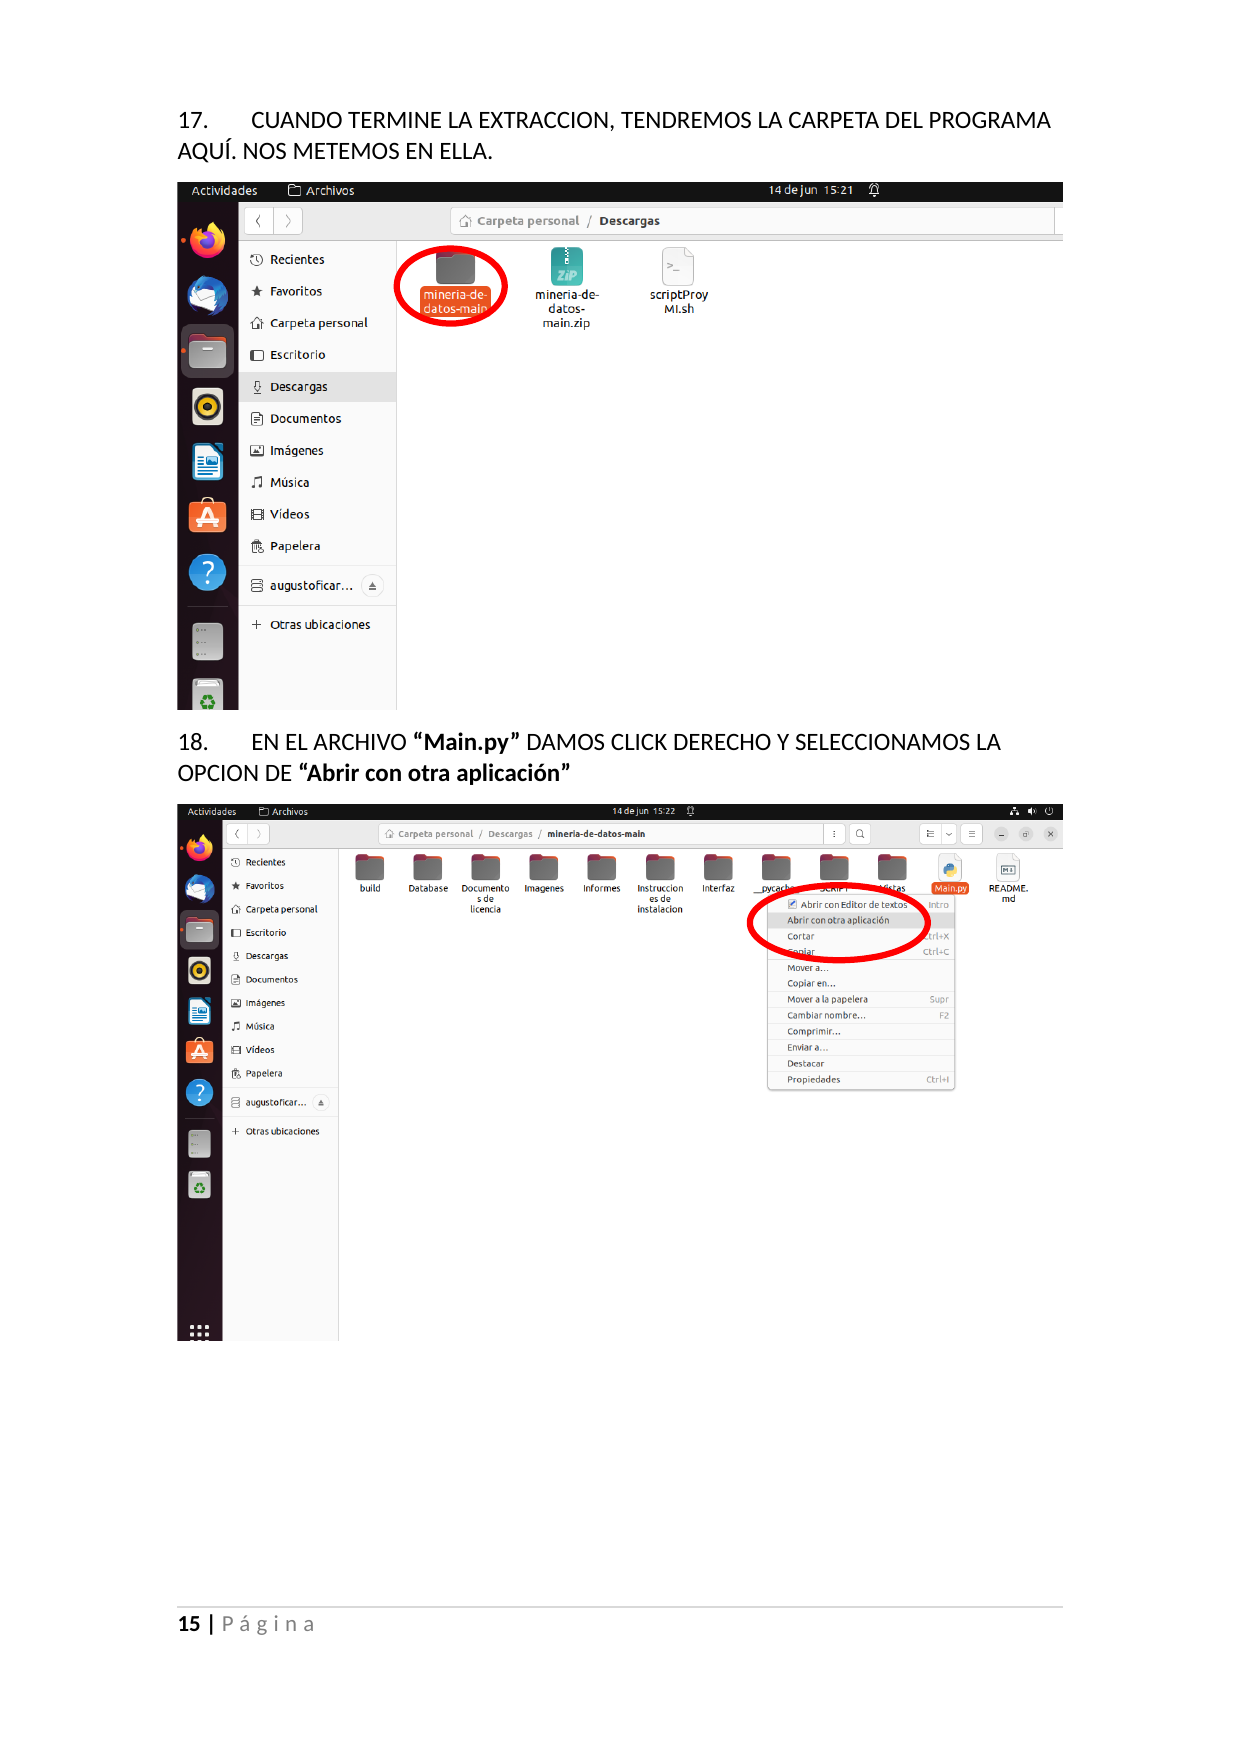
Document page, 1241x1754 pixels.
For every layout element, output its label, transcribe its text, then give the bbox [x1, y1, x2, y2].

list EN EL ARCHIVO “Main.py” DAMOS CLICK DERECHO Y SELECCIONAMOS LA OPCION DE “Abrir con otra aplicación” [177, 726, 1063, 787]
list CUANDO TERMINE LA EXTRACCION, TENDREMOS LA CARPETA DEL PROGRAMA AQUÍ. NOS METEMOS EN ELLA. [177, 104, 1063, 166]
